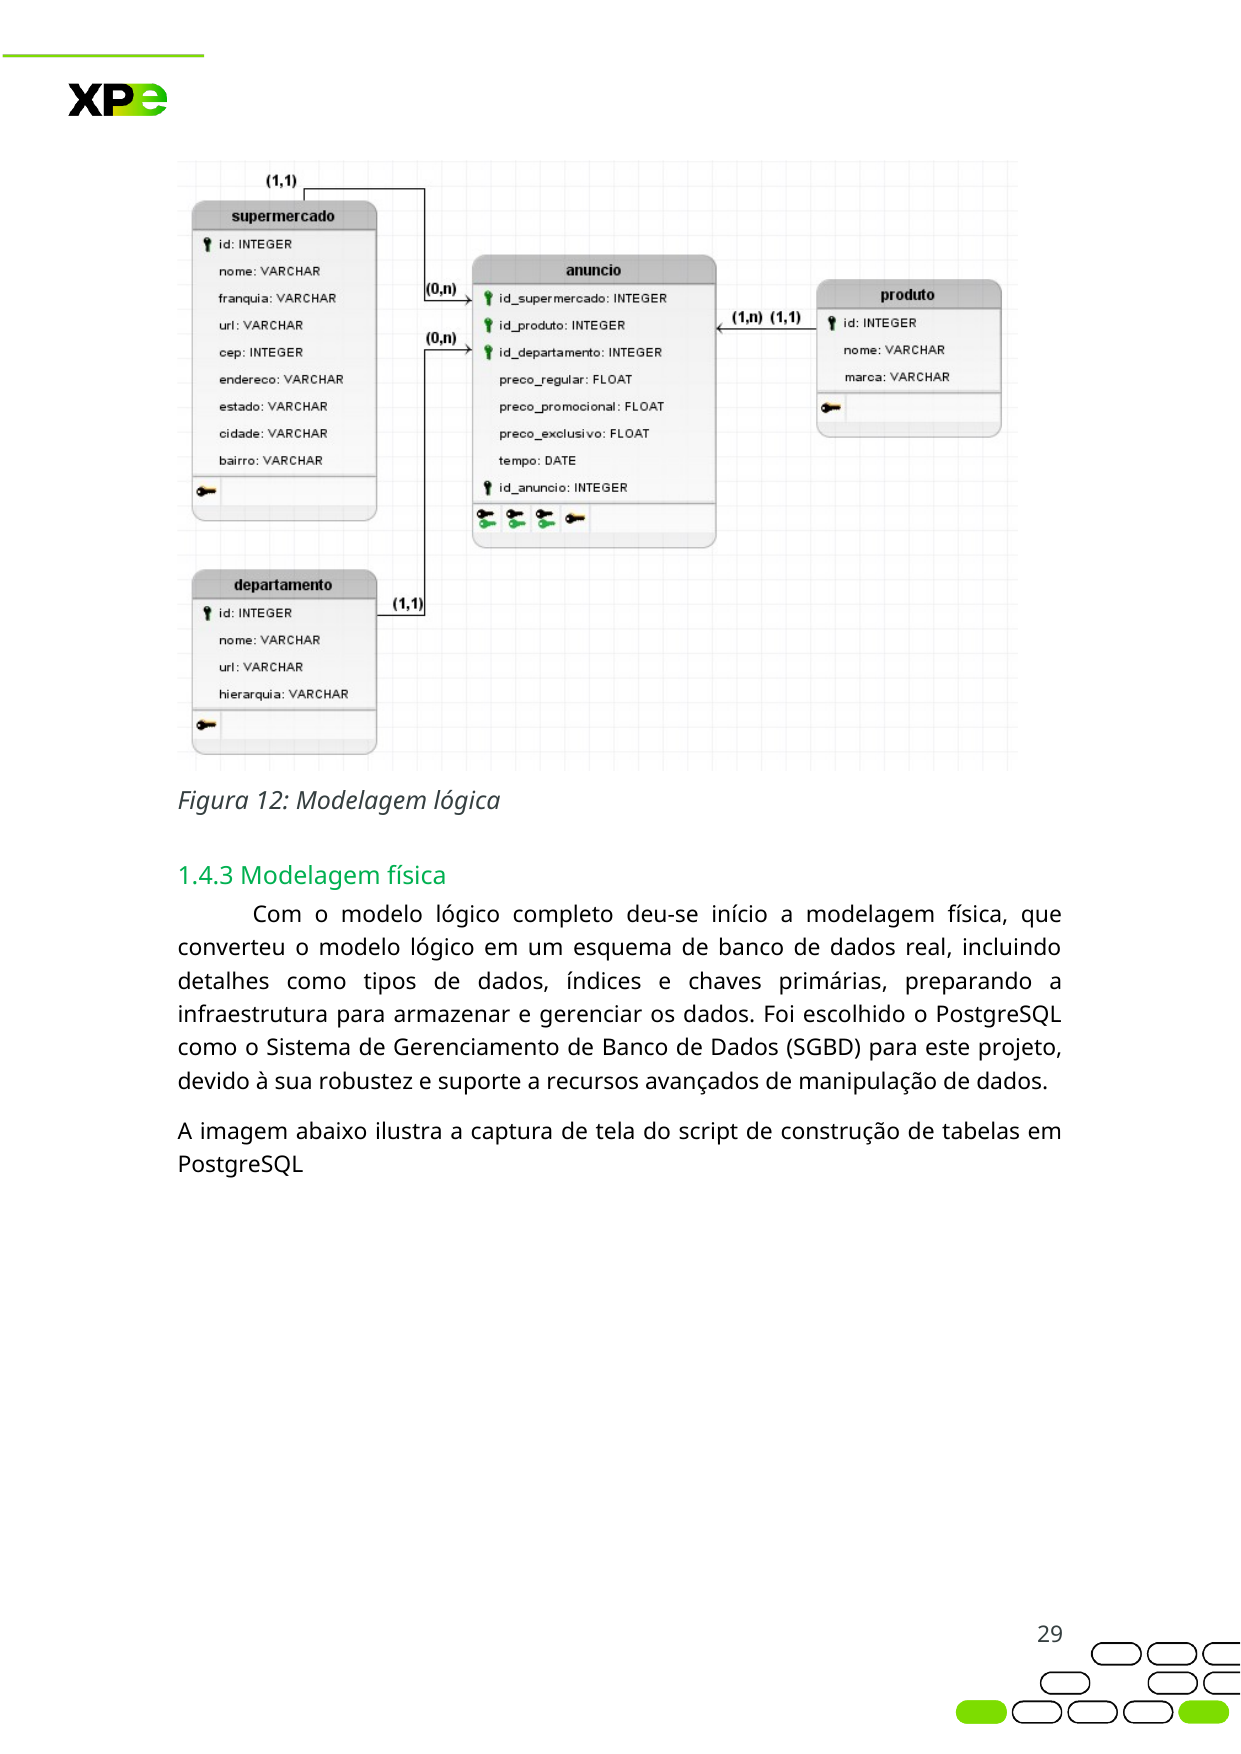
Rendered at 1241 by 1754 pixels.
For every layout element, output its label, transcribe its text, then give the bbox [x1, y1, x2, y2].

picture [2, 51, 205, 148]
text A imagem abaixo ilustra a captura de tela do script de construção de tabelas em PostgreSQL [177, 1112, 1063, 1179]
text Figura 12: Modelagem lógica [177, 771, 1018, 817]
picture [177, 160, 1018, 771]
subtitle 1.4.3 Modelagem física [177, 858, 1063, 892]
picture [955, 1642, 1241, 1724]
text Com o modelo lógico completo deu-se início a modelagem física, que converteu o modelo lógico em um esquema de banco de dados real, incluindo detalhes como tipos de dados, índices e chaves primárias, preparando a infraestrutura para armazenar e gerenciar os dados. Foi escolhido o PostgreSQL como o Sistema de Gerenciamento de Banco de Dados (SGBD) para este projeto, devido à sua robustez e suporte a recursos avançados de manipulação de dados. [177, 896, 1063, 1096]
